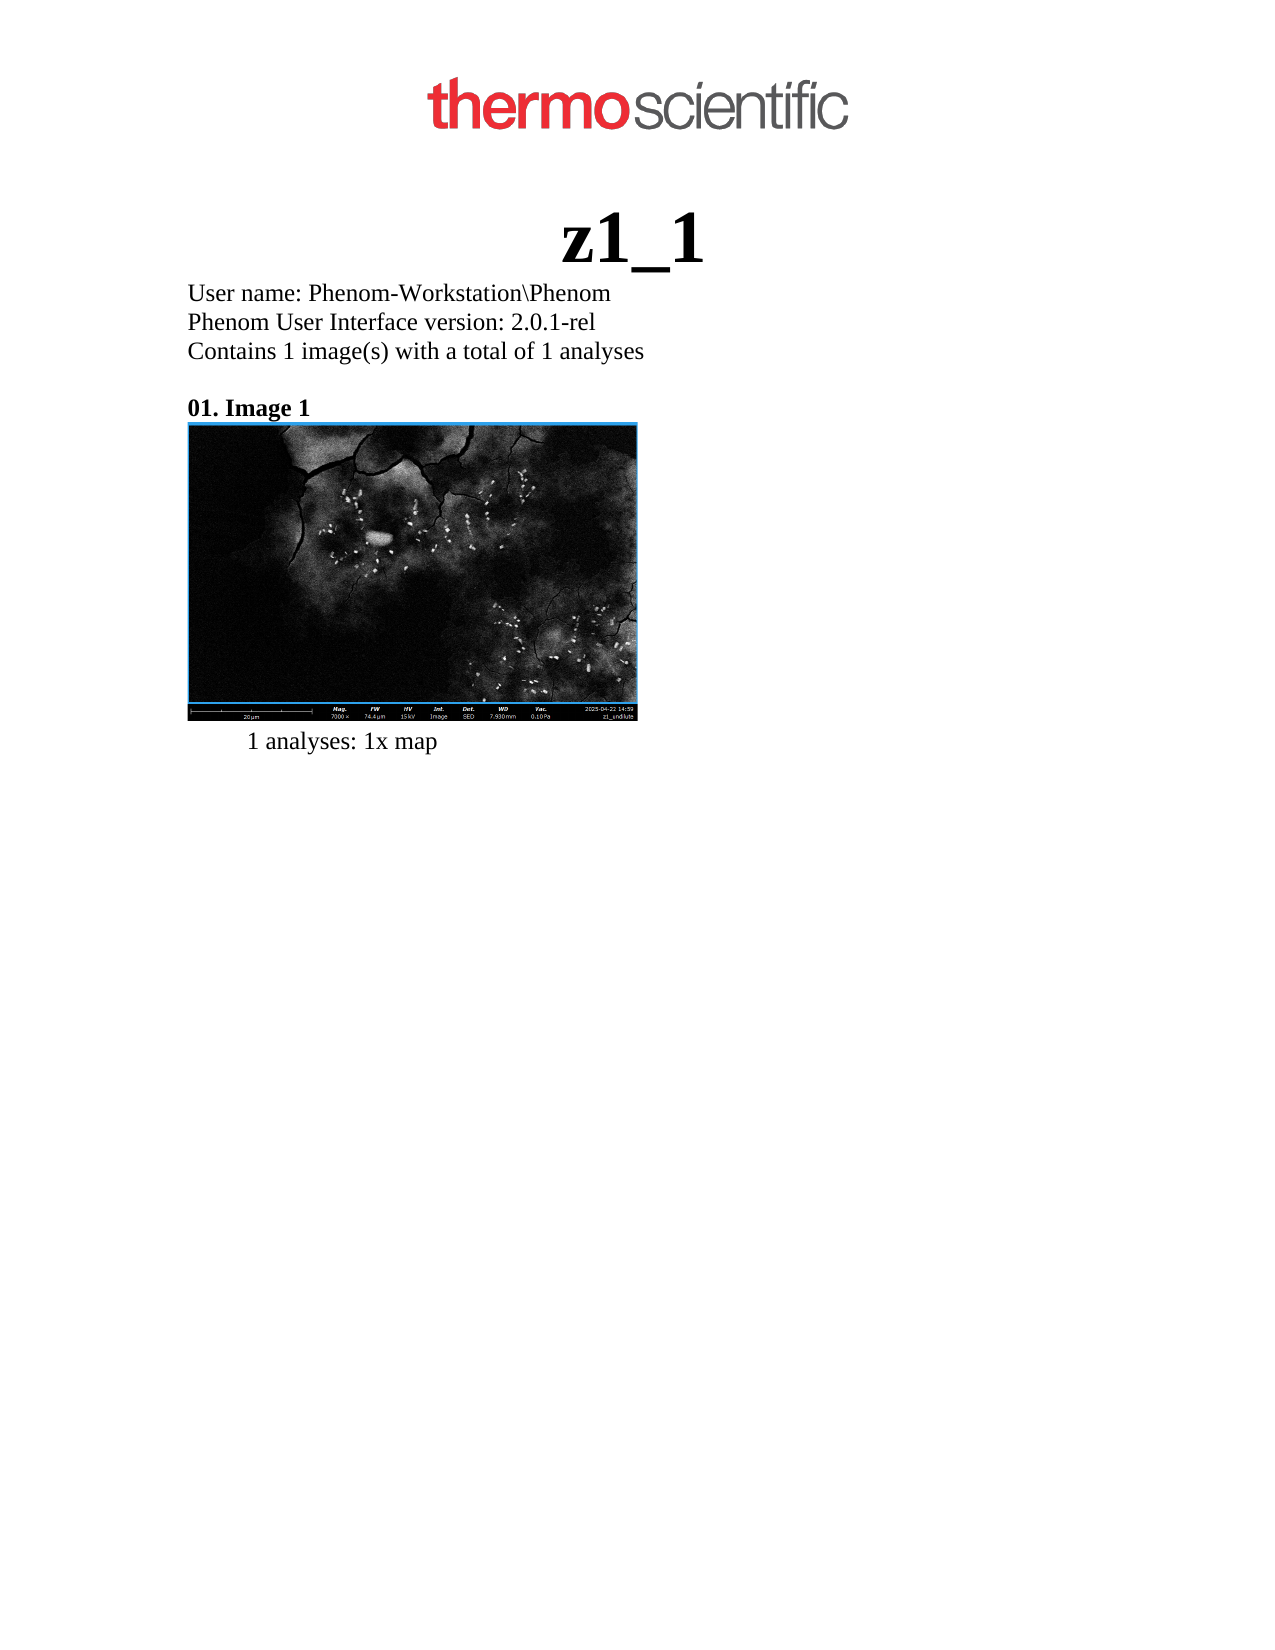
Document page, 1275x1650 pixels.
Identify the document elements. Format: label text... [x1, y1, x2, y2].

text 01. Image 1 [187, 393, 1087, 422]
text User name: Phenom-Workstation\Phenom [187, 278, 1087, 307]
text Contains 1 image(s) with a total of 1 analyses [187, 336, 1087, 364]
picture [395, 44, 880, 161]
text z1_1 [187, 192, 1087, 278]
text 1 analyses: 1x map [247, 726, 1087, 755]
picture [187, 422, 638, 721]
text Phenom User Interface version: 2.0.1-rel [187, 307, 1087, 336]
